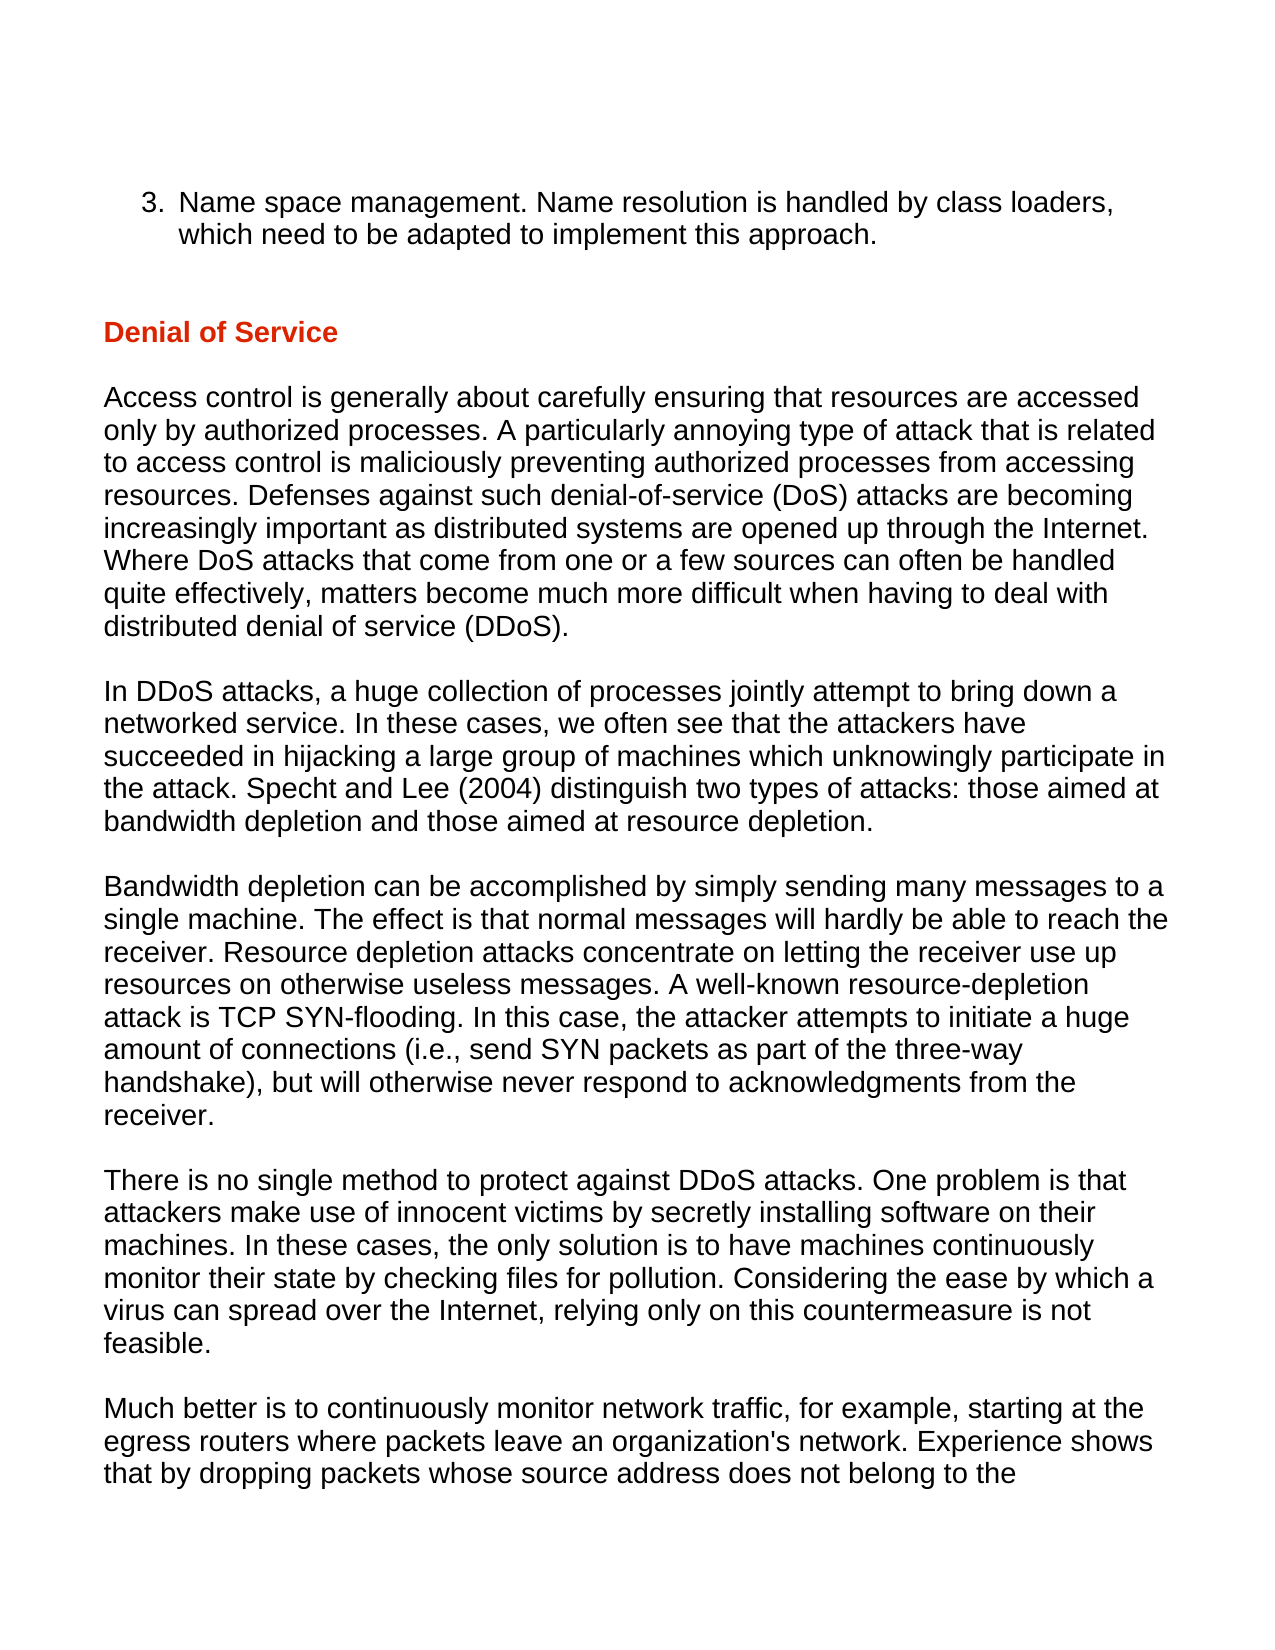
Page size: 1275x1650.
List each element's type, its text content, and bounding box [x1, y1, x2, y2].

text Bandwidth depletion can be accomplished by simply sending many messages to a single machine. The effect is that normal messages will hardly be able to reach the receiver. Resource depletion attacks concentrate on letting the receiver use up resources on otherwise useless messages. A well-known resource-depletion attack is TCP SYN-flooding. In this case, the attacker attempts to initiate a huge amount of connections (i.e., send SYN packets as part of the three-way handshake), but will otherwise never respond to acknowledgments from the receiver. [103, 870, 1172, 1131]
text Access control is generally about carefully ensuring that resources are accessed only by authorized processes. A particularly annoying type of attack that is related to access control is maliciously preventing authorized processes from accessing resources. Defenses against such denial-of-service (DoS) attacks are becoming increasingly important as distributed systems are opened up through the Internet. Where DoS attacks that come from one or a few sources can often be handled quite effectively, matters become much more difficult when having to deal with distributed denial of service (DDoS). [103, 381, 1172, 642]
text There is no single method to protect against DDoS attacks. One problem is that attackers make use of innocent victims by secretly installing software on their machines. In these cases, the only solution is to have machines continuously monitor their state by checking files for pollution. Considering the ease by which a virus can spread over the Internet, relying only on this countermeasure is not feasible. [103, 1164, 1172, 1359]
text Denial of Service [103, 316, 1172, 349]
text In DDoS attacks, a huge collection of processes jointly attempt to bring down a networked service. In these cases, we often see that the attackers have succeeded in hijacking a large group of machines which unknowingly participate in the attack. Specht and Lee (2004) distinguish two types of attacks: those aimed at bandwidth depletion and those aimed at resource depletion. [103, 675, 1172, 838]
list Name space management. Name resolution is handled by class loaders, which need to be adapted to implement this approach. [141, 186, 1172, 251]
text Much better is to continuously monitor network traffic, for example, starting at the egress routers where packets leave an organization's network. Experience shows that by dropping packets whose source address does not belong to the [103, 1392, 1172, 1490]
